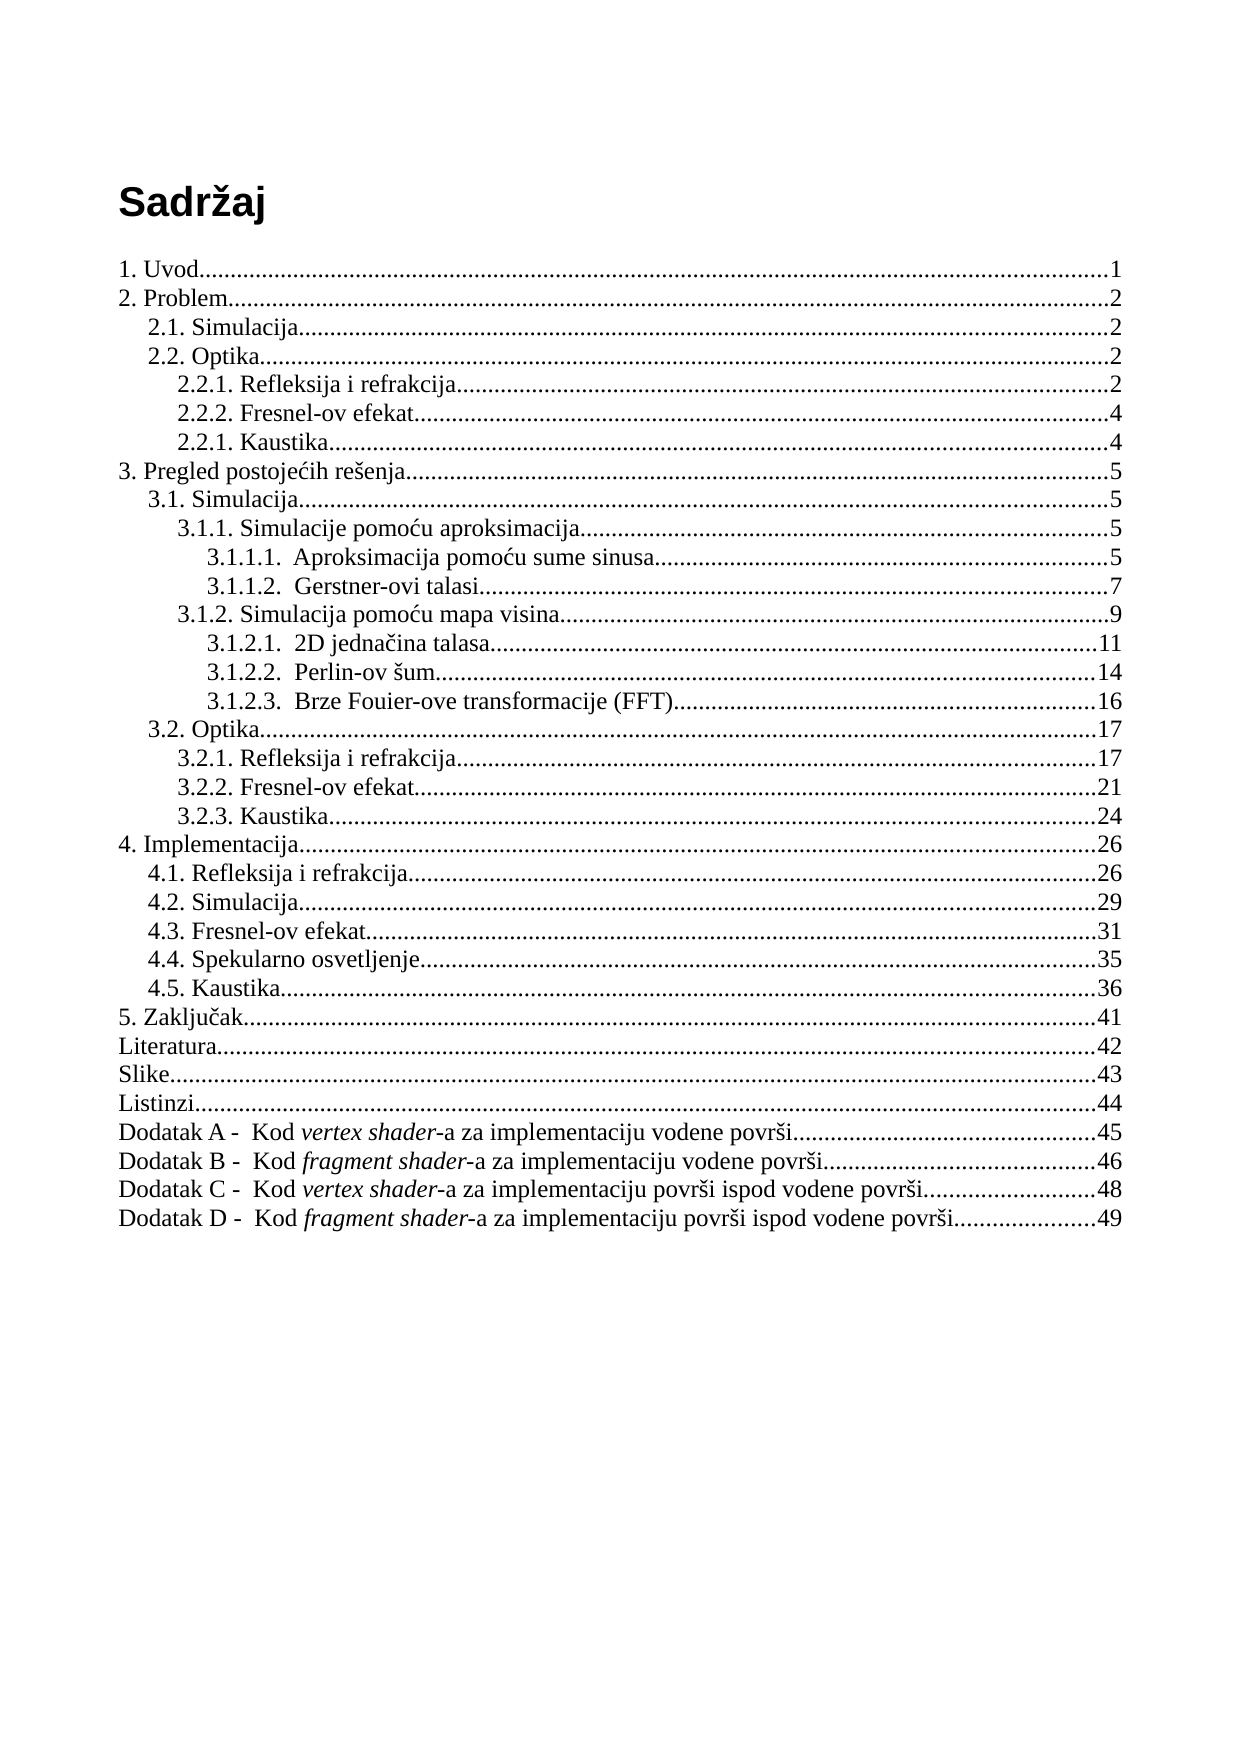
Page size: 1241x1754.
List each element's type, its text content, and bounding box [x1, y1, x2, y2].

text 2.2.1. Refleksija i refrakcija 2 [177, 369, 1122, 398]
text Dodatak C - Kod vertex shader-a za implementaciju površi ispod vodene površi 48 [118, 1174, 1122, 1203]
text Literatura 42 [118, 1031, 1122, 1059]
text Slike 43 [118, 1059, 1122, 1088]
text Listinzi 44 [118, 1088, 1122, 1117]
text 4.3. Fresnel-ov efekat 31 [148, 916, 1122, 944]
text 3.1.1.1. Aproksimacija pomoću sume sinusa 5 [207, 542, 1122, 571]
text 3.1.1. Simulacije pomoću aproksimacija 5 [177, 513, 1122, 542]
text Dodatak D - Kod fragment shader-a za implementaciju površi ispod vodene površi 49 [118, 1203, 1122, 1232]
text Dodatak B - Kod fragment shader-a za implementaciju vodene površi 46 [118, 1146, 1122, 1174]
text 4.2. Simulacija 29 [148, 887, 1122, 916]
text 4.5. Kaustika 36 [148, 973, 1122, 1002]
text 3.2.2. Fresnel-ov efekat 21 [177, 772, 1122, 801]
text 3. Pregled postojećih rešenja 5 [118, 456, 1122, 484]
text Dodatak A - Kod vertex shader-a za implementaciju vodene površi 45 [118, 1117, 1122, 1146]
text 4. Implementacija 26 [118, 829, 1122, 858]
text 3.1.2. Simulacija pomoću mapa visina 9 [177, 599, 1122, 628]
text 4.4. Spekularno osvetljenje 35 [148, 944, 1122, 973]
text 2.1. Simulacija 2 [148, 312, 1122, 341]
text 3.2. Optika 17 [148, 714, 1122, 743]
text 3.1.2.3. Brze Fouier-ove transformacije (FFT) 16 [207, 686, 1122, 714]
text 3.2.3. Kaustika 24 [177, 801, 1122, 829]
text 5. Zaključak 41 [118, 1002, 1122, 1031]
text 1. Uvod 1 [118, 254, 1122, 283]
text 4.1. Refleksija i refrakcija 26 [148, 858, 1122, 887]
text 3.1.2.1. 2D jednačina talasa 11 [207, 628, 1122, 657]
text 2.2. Optika 2 [148, 341, 1122, 369]
text Sadržaj [118, 177, 1122, 225]
text 2.2.2. Fresnel-ov efekat 4 [177, 398, 1122, 427]
text 3.1.1.2. Gerstner-ovi talasi 7 [207, 571, 1122, 599]
text 2.2.1. Kaustika 4 [177, 427, 1122, 456]
text 3.1. Simulacija 5 [148, 484, 1122, 513]
text 3.1.2.2. Perlin-ov šum 14 [207, 657, 1122, 686]
text 3.2.1. Refleksija i refrakcija 17 [177, 743, 1122, 772]
text 2. Problem 2 [118, 283, 1122, 312]
